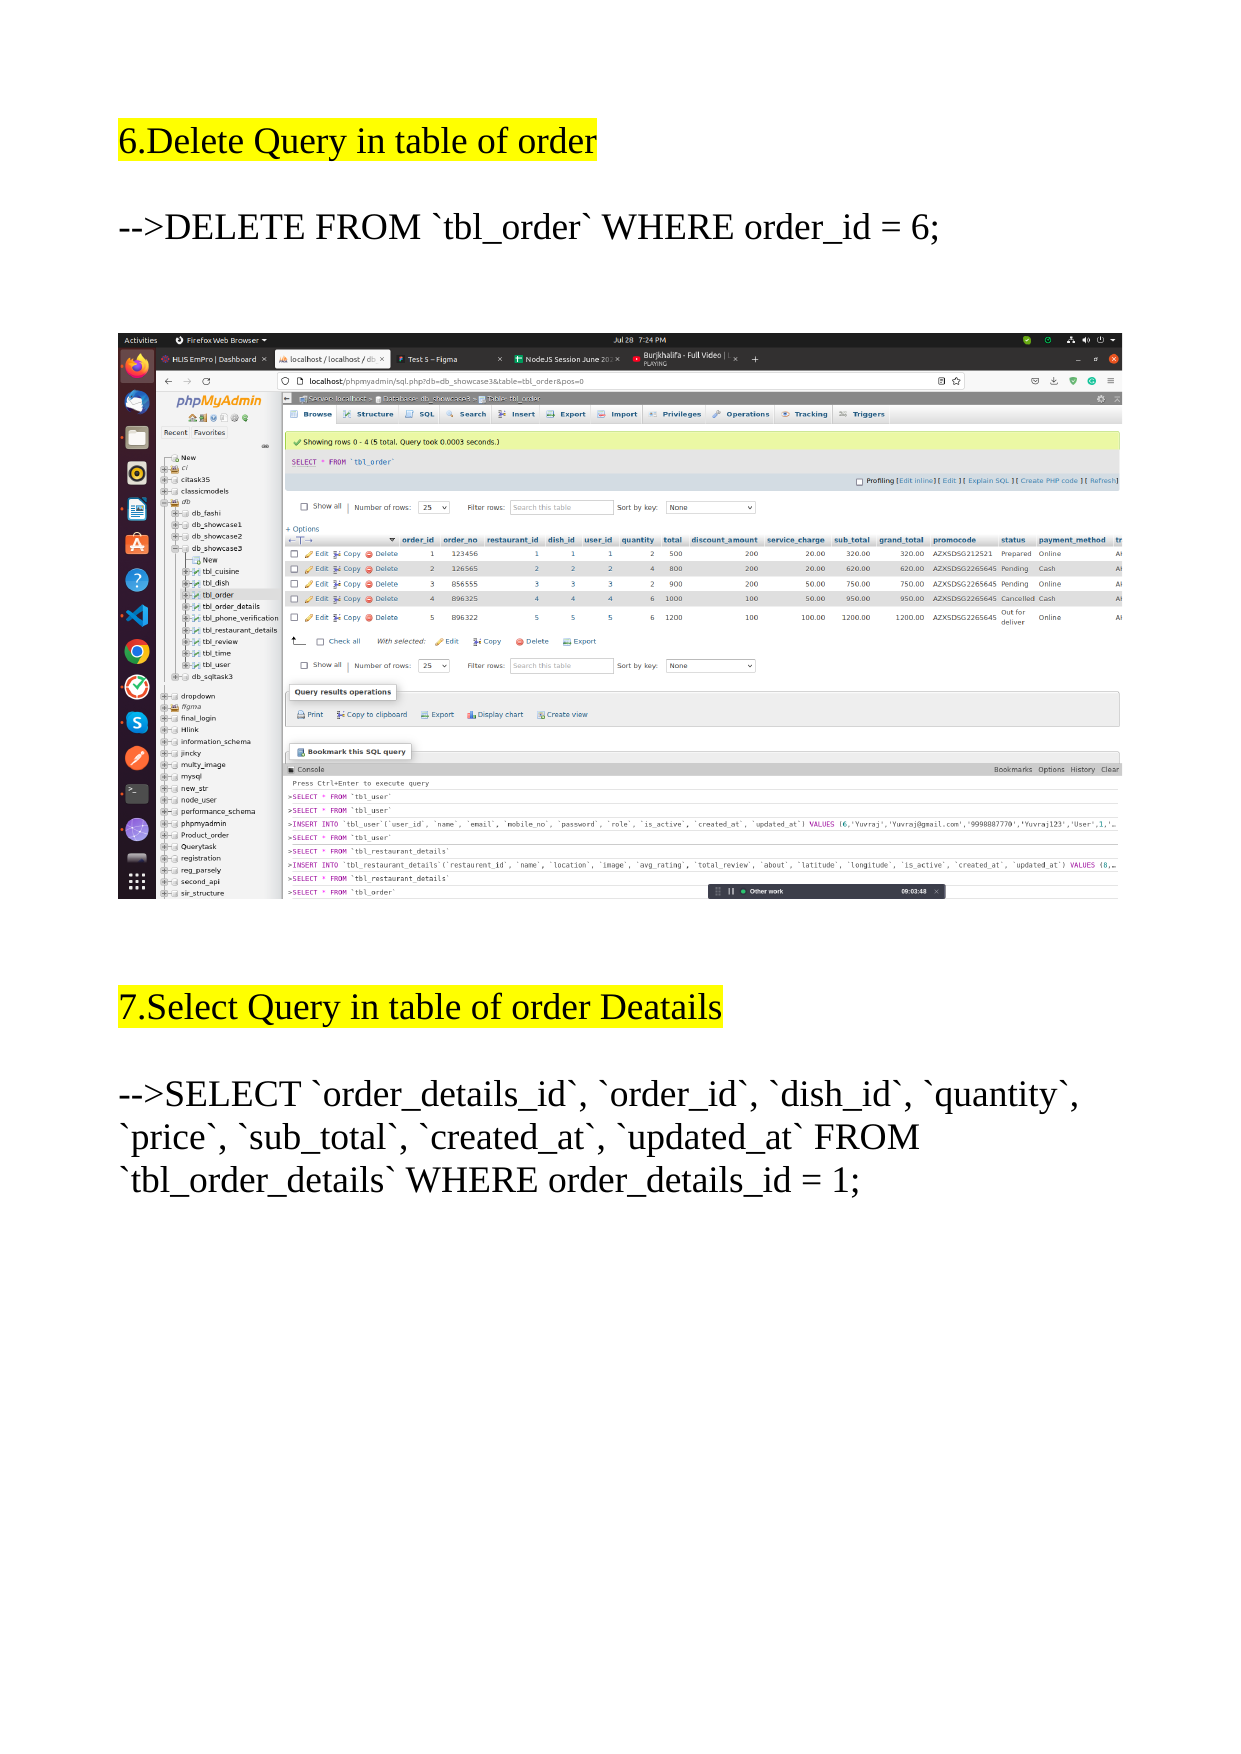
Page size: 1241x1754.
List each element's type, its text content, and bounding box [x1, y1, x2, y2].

text 6.Delete Query in table of order [118, 118, 1122, 161]
text -->DELETE FROM `tbl_order` WHERE order_id = 6; [118, 204, 1122, 247]
picture [118, 333, 1123, 899]
text 7.Select Query in table of order Deatails [118, 985, 1122, 1028]
text -->SELECT `order_details_id`, `order_id`, `dish_id`, `quantity`, `price`, `sub_total`, `created_at`, `updated_at` FROM `tbl_order_details` WHERE order_details_id = 1; [118, 1071, 1122, 1200]
